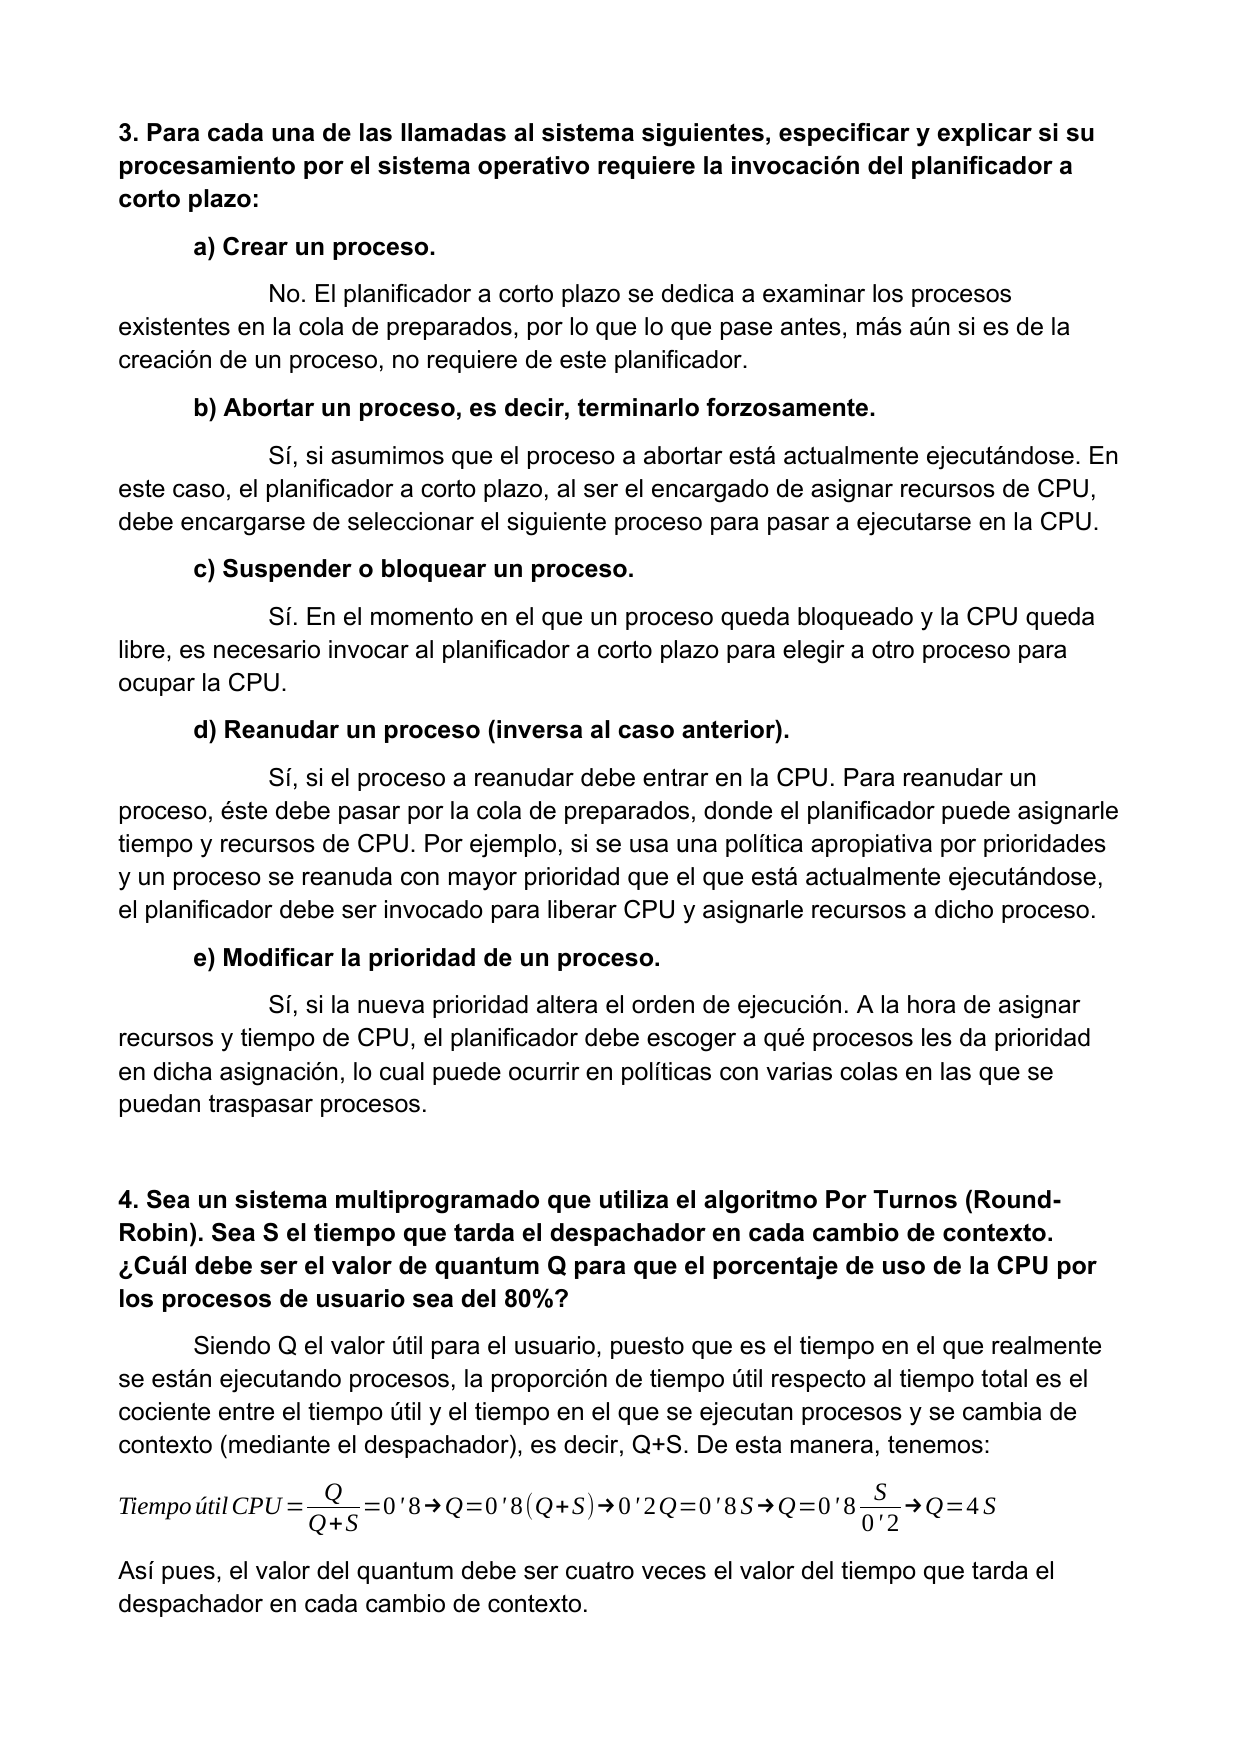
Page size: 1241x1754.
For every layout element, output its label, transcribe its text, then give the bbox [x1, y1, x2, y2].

text Sí. En el momento en el que un proceso queda bloqueado y la CPU queda libre, es necesario invocar al planificador a corto plazo para elegir a otro proceso para ocupar la CPU. [118, 602, 1122, 697]
text 4. Sea un sistema multiprogramado que utiliza el algoritmo Por Turnos (Round-Robin). Sea S el tiempo que tarda el despachador en cada cambio de contexto. ¿Cuál debe ser el valor de quantum Q para que el porcentaje de uso de la CPU por los procesos de usuario sea del 80%? [118, 1185, 1122, 1312]
text Sí, si la nueva prioridad altera el orden de ejecución. A la hora de asignar recursos y tiempo de CPU, el planificador debe escoger a qué procesos les da prioridad en dicha asignación, lo cual puede ocurrir en políticas con varias colas en las que se puedan traspasar procesos. [118, 990, 1122, 1118]
text Sí, si asumimos que el proceso a abortar está actualmente ejecutándose. En este caso, el planificador a corto plazo, al ser el encargado de asignar recursos de CPU, debe encargarse de seleccionar el siguiente proceso para pasar a ejecutarse en la CPU. [118, 441, 1122, 535]
text Así pues, el valor del quantum debe ser cuatro veces el valor del tiempo que tarda el despachador en cada cambio de contexto. [118, 1556, 1122, 1618]
text No. El planificador a corto plazo se dedica a examinar los procesos existentes en la cola de preparados, por lo que lo que pase antes, más aún si es de la creación de un proceso, no requiere de este planificador. [118, 279, 1122, 374]
text d) Reanudar un proceso (inversa al caso anterior). [118, 716, 1122, 744]
text b) Abortar un proceso, es decir, terminarlo forzosamente. [118, 393, 1122, 422]
text c) Suspender o bloquear un proceso. [118, 554, 1122, 583]
text Sí, si el proceso a reanudar debe entrar en la CPU. Para reanudar un proceso, éste debe pasar por la cola de preparados, donde el planificador puede asignarle tiempo y recursos de CPU. Por ejemplo, si se usa una política apropiativa por prioridades y un proceso se reanuda con mayor prioridad que el que está actualmente ejecutándose, el planificador debe ser invocado para liberar CPU y asignarle recursos a dicho proceso. [118, 763, 1122, 924]
text e) Modificar la prioridad de un proceso. [118, 943, 1122, 972]
text a) Crear un proceso. [118, 232, 1122, 261]
text 3. Para cada una de las llamadas al sistema siguientes, especificar y explicar si su procesamiento por el sistema operativo requiere la invocación del planificador a corto plazo: [118, 118, 1122, 213]
text Siendo Q el valor útil para el usuario, puesto que es el tiempo en el que realmente se están ejecutando procesos, la proporción de tiempo útil respecto al tiempo total es el cociente entre el tiempo útil y el tiempo en el que se ejecutan procesos y se cambia de contexto (mediante el despachador), es decir, Q+S. De esta manera, tenemos: [118, 1331, 1122, 1459]
